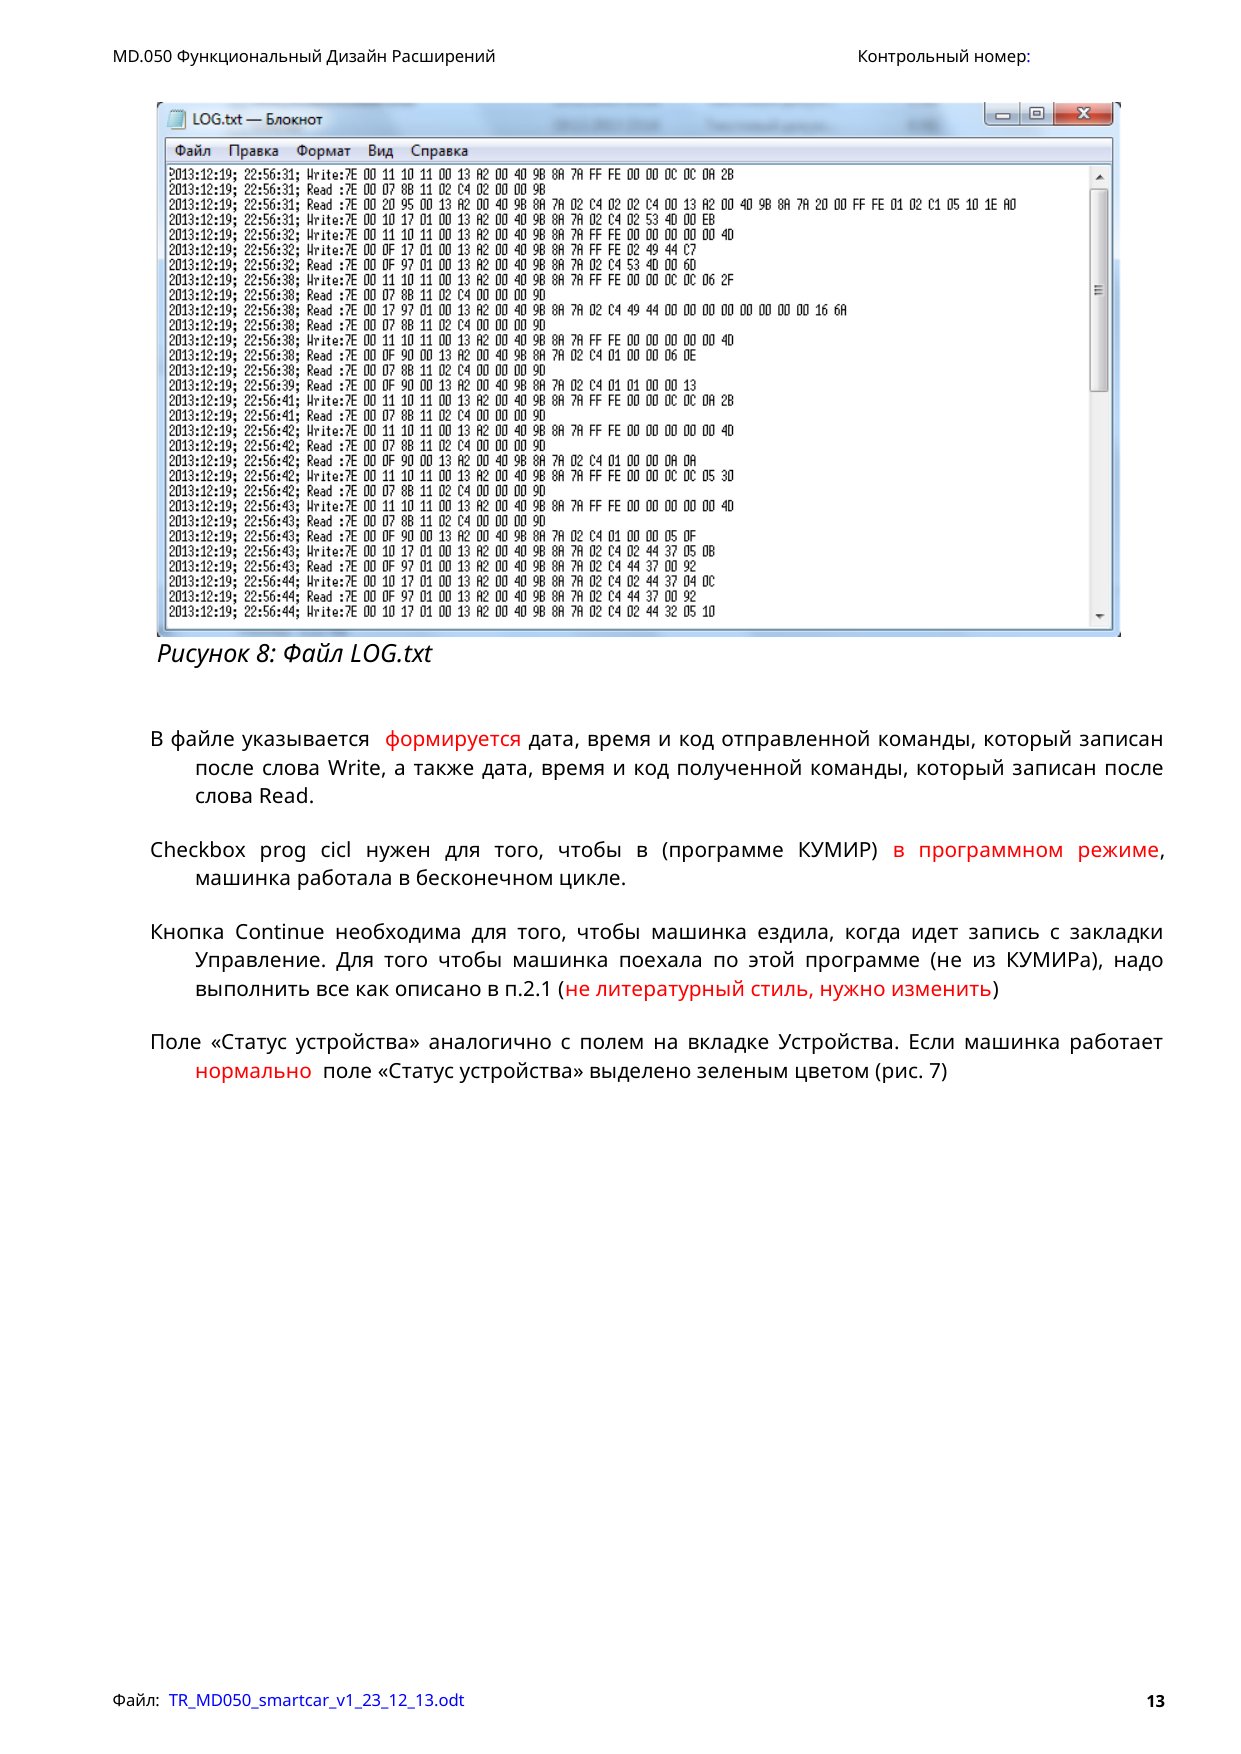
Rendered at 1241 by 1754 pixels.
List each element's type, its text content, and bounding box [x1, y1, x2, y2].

text Checkbox prog cicl нужен для того, чтобы в (программе КУМИР) в программном режиме, машинка работала в бесконечном цикле. [150, 834, 1165, 892]
text В файле указывается формируется дата, время и код отправленной команды, который записан после слова Write, а также дата, время и код полученной команды, который записан после слова Read. [150, 724, 1165, 809]
text Поле «Статус устройства» аналогично с полем на вкладке Устройства. Если машинка работает нормально поле «Статус устройства» выделено зеленым цветом (рис. 7) [150, 1027, 1165, 1084]
picture [156, 102, 1121, 637]
text Рисунок 8: Файл LOG.txt [157, 637, 1121, 670]
text Кнопка Continue необходима для того, чтобы машинка ездила, когда идет запись с закладки Управление. Для того чтобы машинка поехала по этой программе (не из КУМИРа), надо выполнить все как описано в п.2.1 (не литературный стиль, нужно изменить) [150, 917, 1165, 1002]
